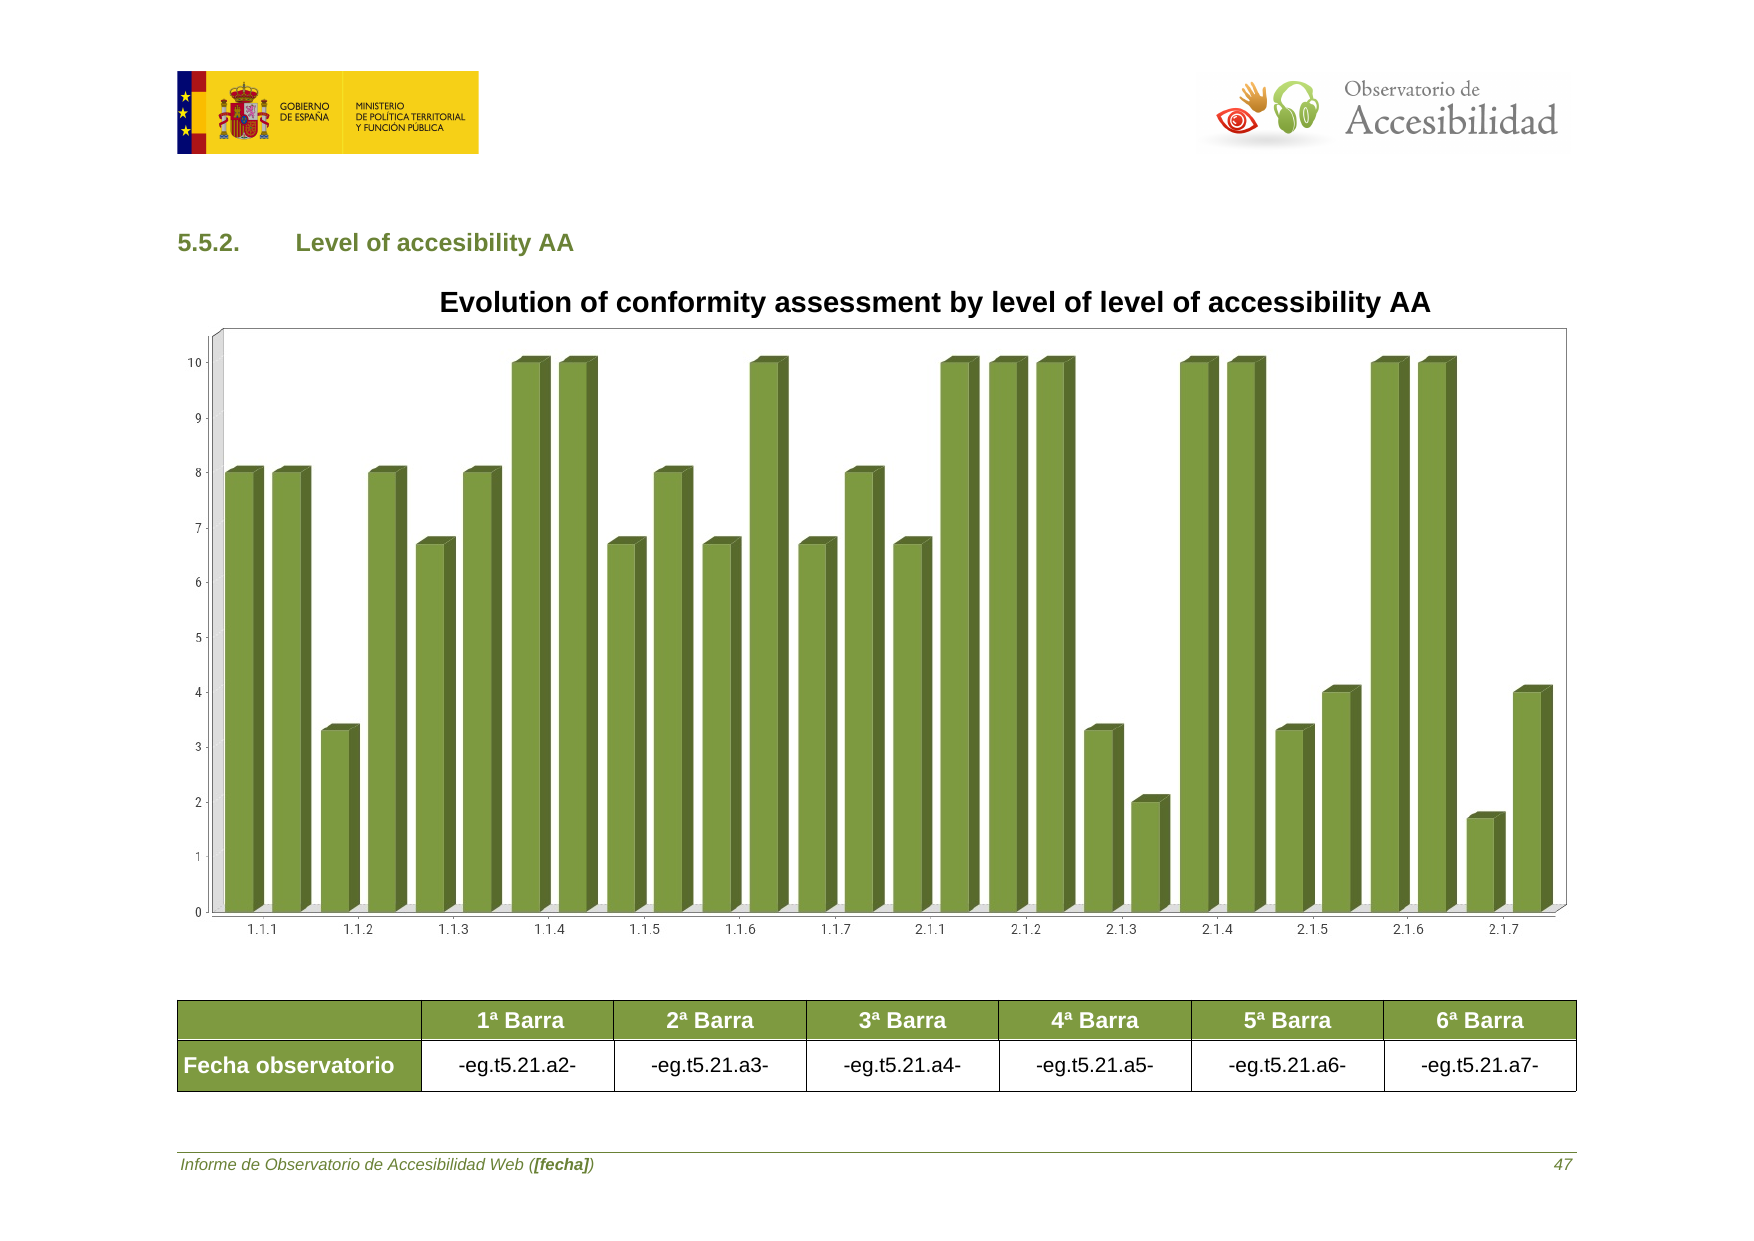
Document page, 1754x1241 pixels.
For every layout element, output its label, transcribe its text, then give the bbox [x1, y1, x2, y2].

table_header [178, 1001, 421, 1039]
table_cell Fecha observatorio [178, 1041, 421, 1091]
table_header 3ª Barra [807, 1001, 998, 1039]
table_cell -eg.t5.21.a5- [1000, 1041, 1191, 1091]
table_header 2ª Barra [614, 1001, 806, 1039]
list Evolution of conformity assessment by level of level of accessibility AA [177, 285, 1577, 318]
table_cell -eg.t5.21.a2- [422, 1041, 614, 1091]
table_header 5ª Barra [1192, 1001, 1383, 1039]
table_cell -eg.t5.21.a3- [615, 1041, 806, 1091]
table_header 4ª Barra [999, 1001, 1191, 1039]
subtitle Level of accesibility AA [177, 228, 1577, 257]
table_header 1ª Barra [422, 1001, 613, 1039]
table_header 6ª Barra [1384, 1001, 1576, 1039]
picture [177, 71, 479, 154]
table_cell -eg.t5.21.a7- [1385, 1041, 1576, 1091]
picture [1196, 72, 1572, 154]
table_cell -eg.t5.21.a4- [807, 1041, 999, 1091]
table_cell -eg.t5.21.a6- [1192, 1041, 1384, 1091]
picture [177, 318, 1577, 943]
